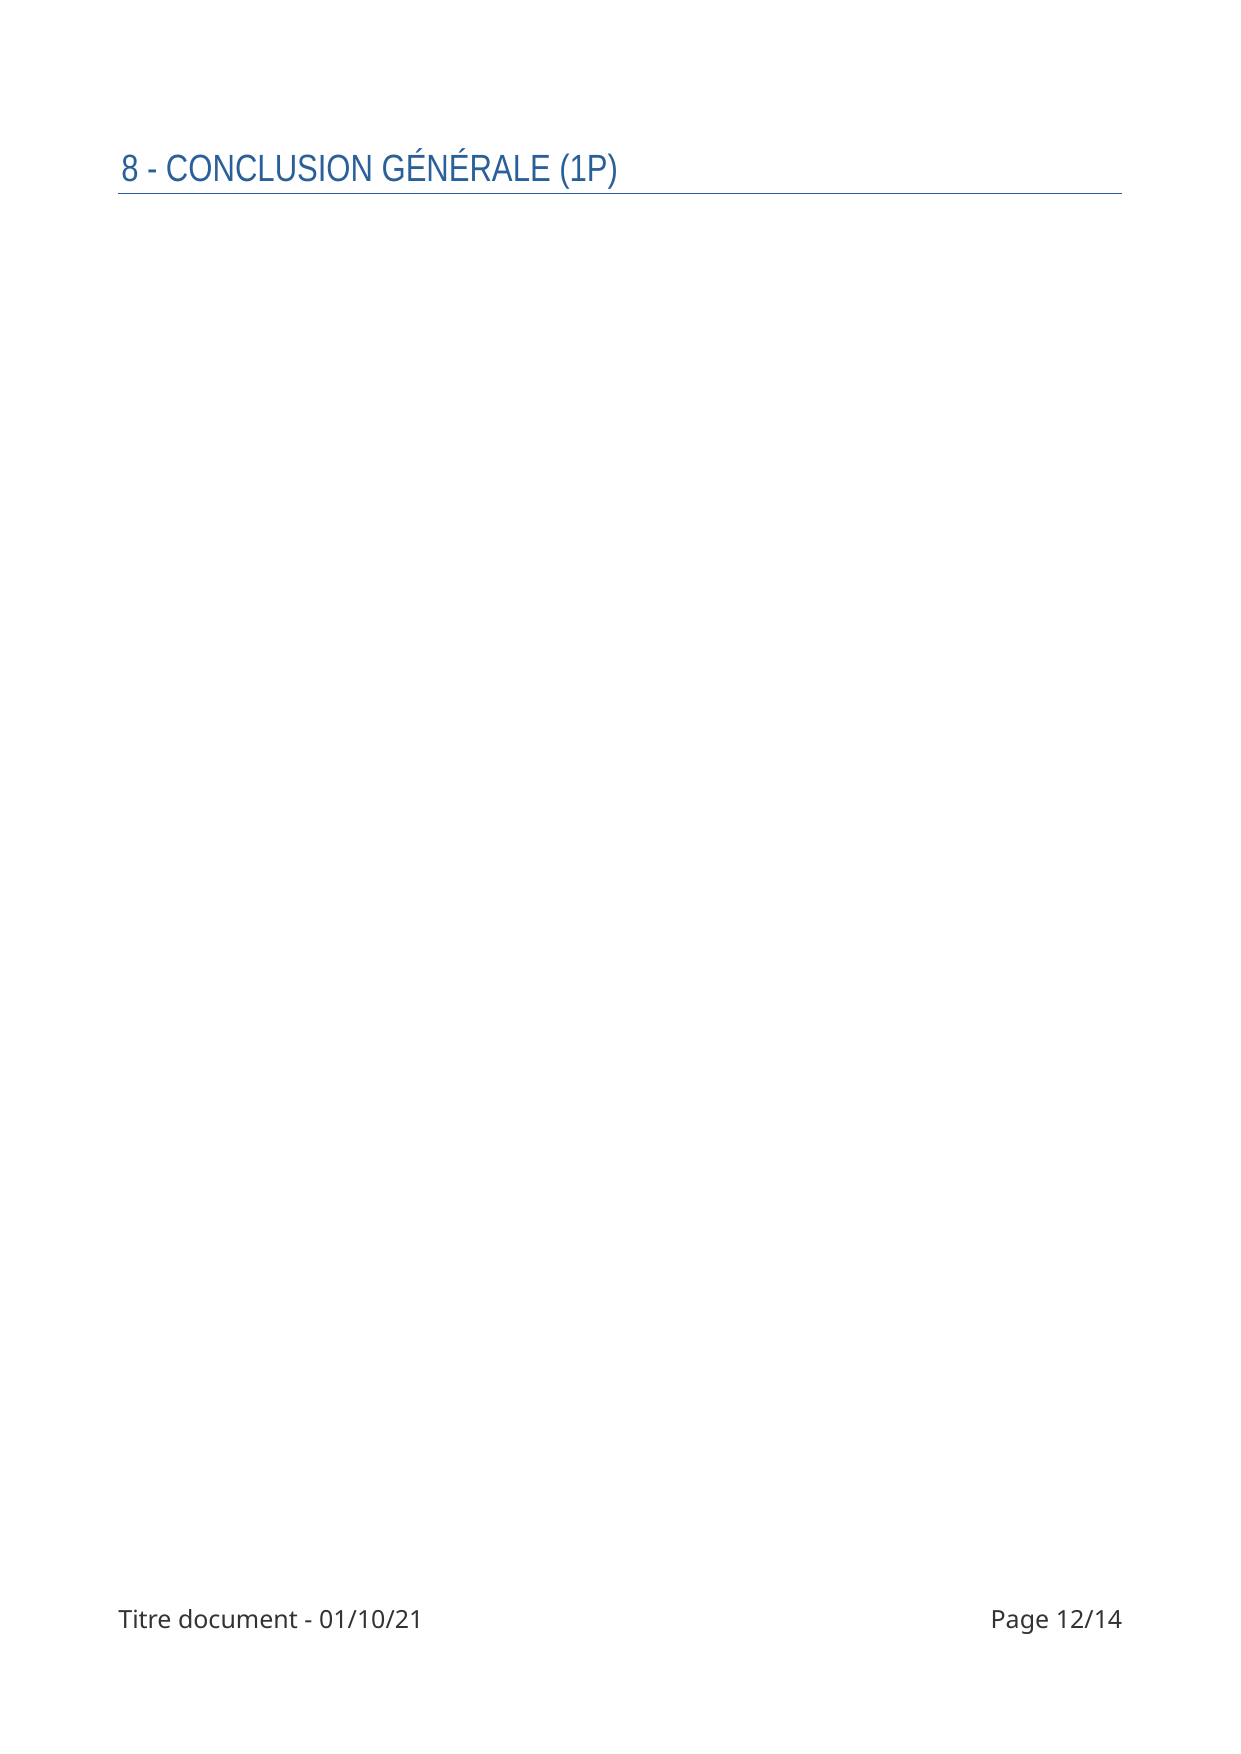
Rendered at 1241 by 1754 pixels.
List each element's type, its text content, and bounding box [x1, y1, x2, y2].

subtitle 8 - Conclusion générale (1p) [118, 143, 1122, 193]
